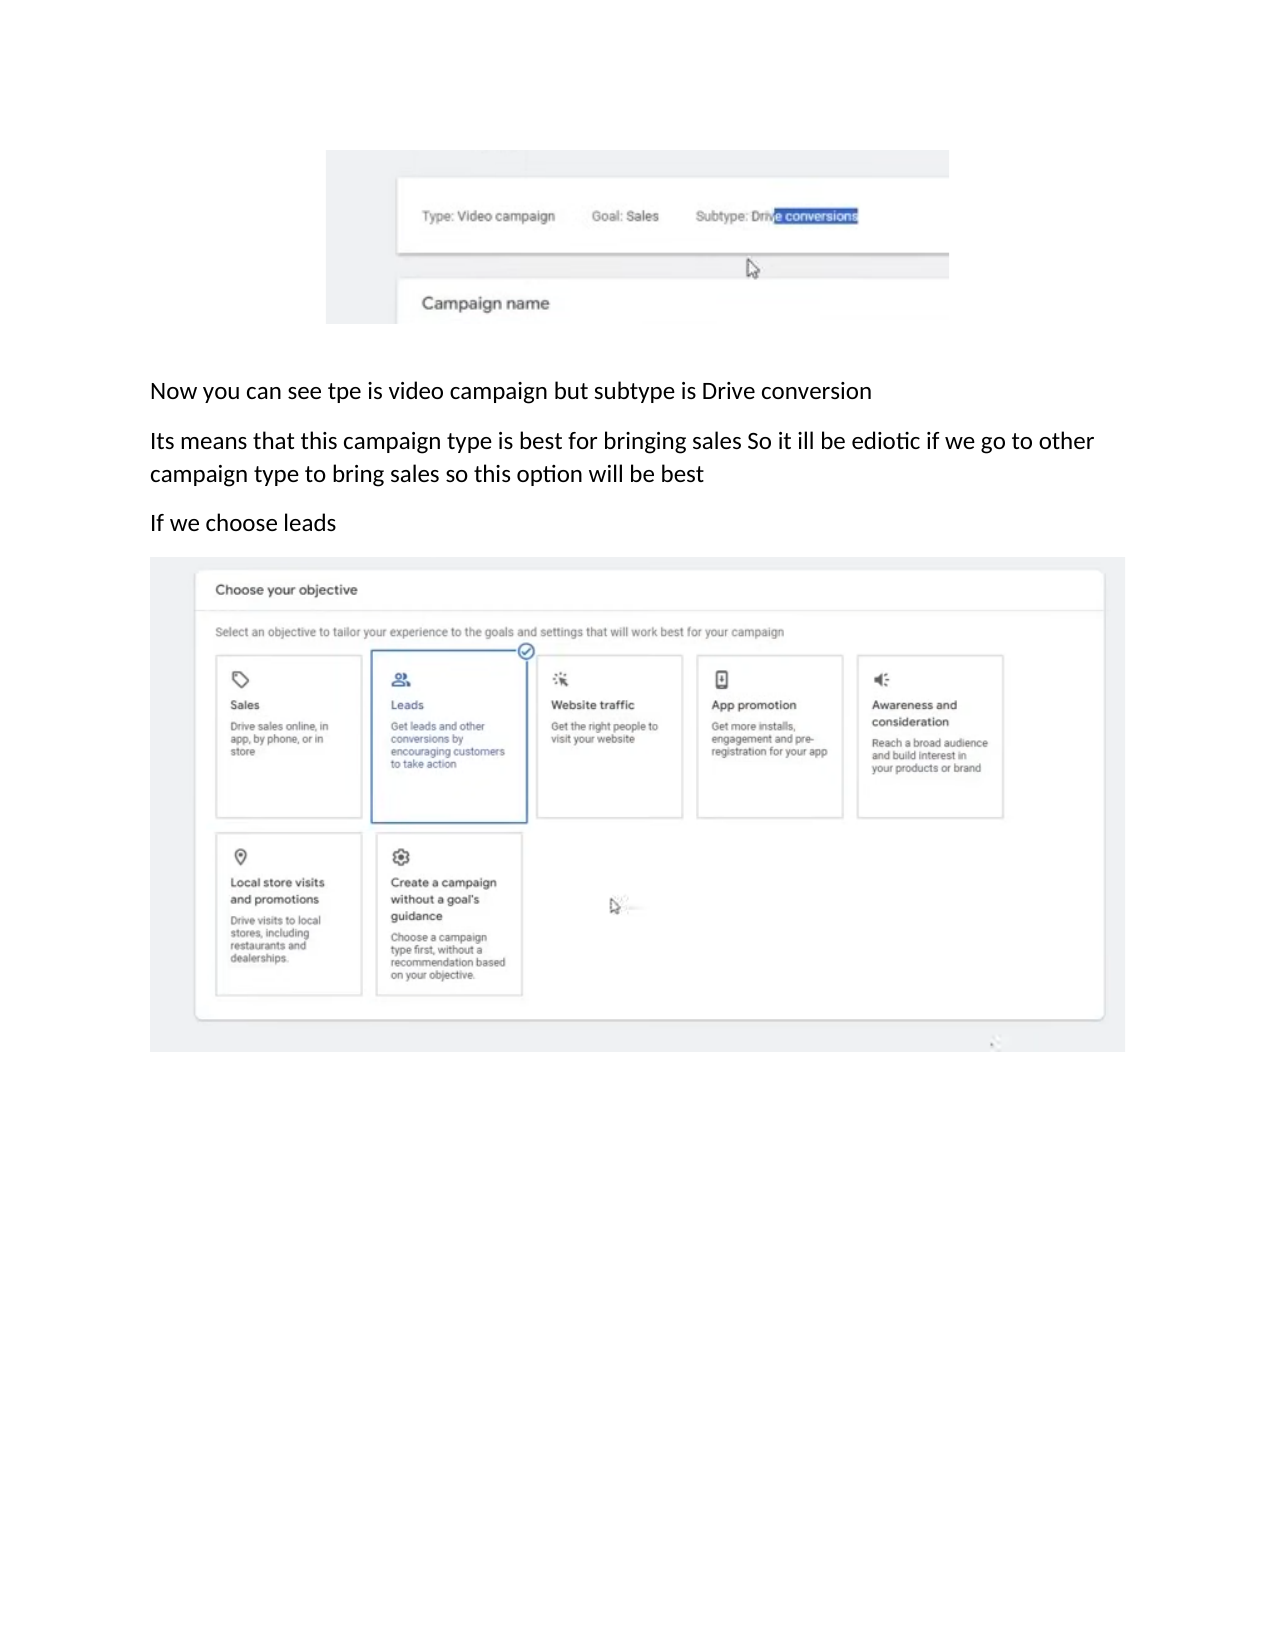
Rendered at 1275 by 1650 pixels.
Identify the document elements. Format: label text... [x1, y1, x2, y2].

picture [150, 557, 1125, 1052]
text Its means that this campaign type is best for bringing sales So it ill be ediotic if we go to other campaign type to bring sales so this option will be best [150, 425, 1125, 488]
picture [325, 150, 950, 324]
text If we choose leads [150, 507, 1125, 538]
text Now you can see tpe is video campaign but subtype is Drive conversion [150, 375, 1125, 406]
